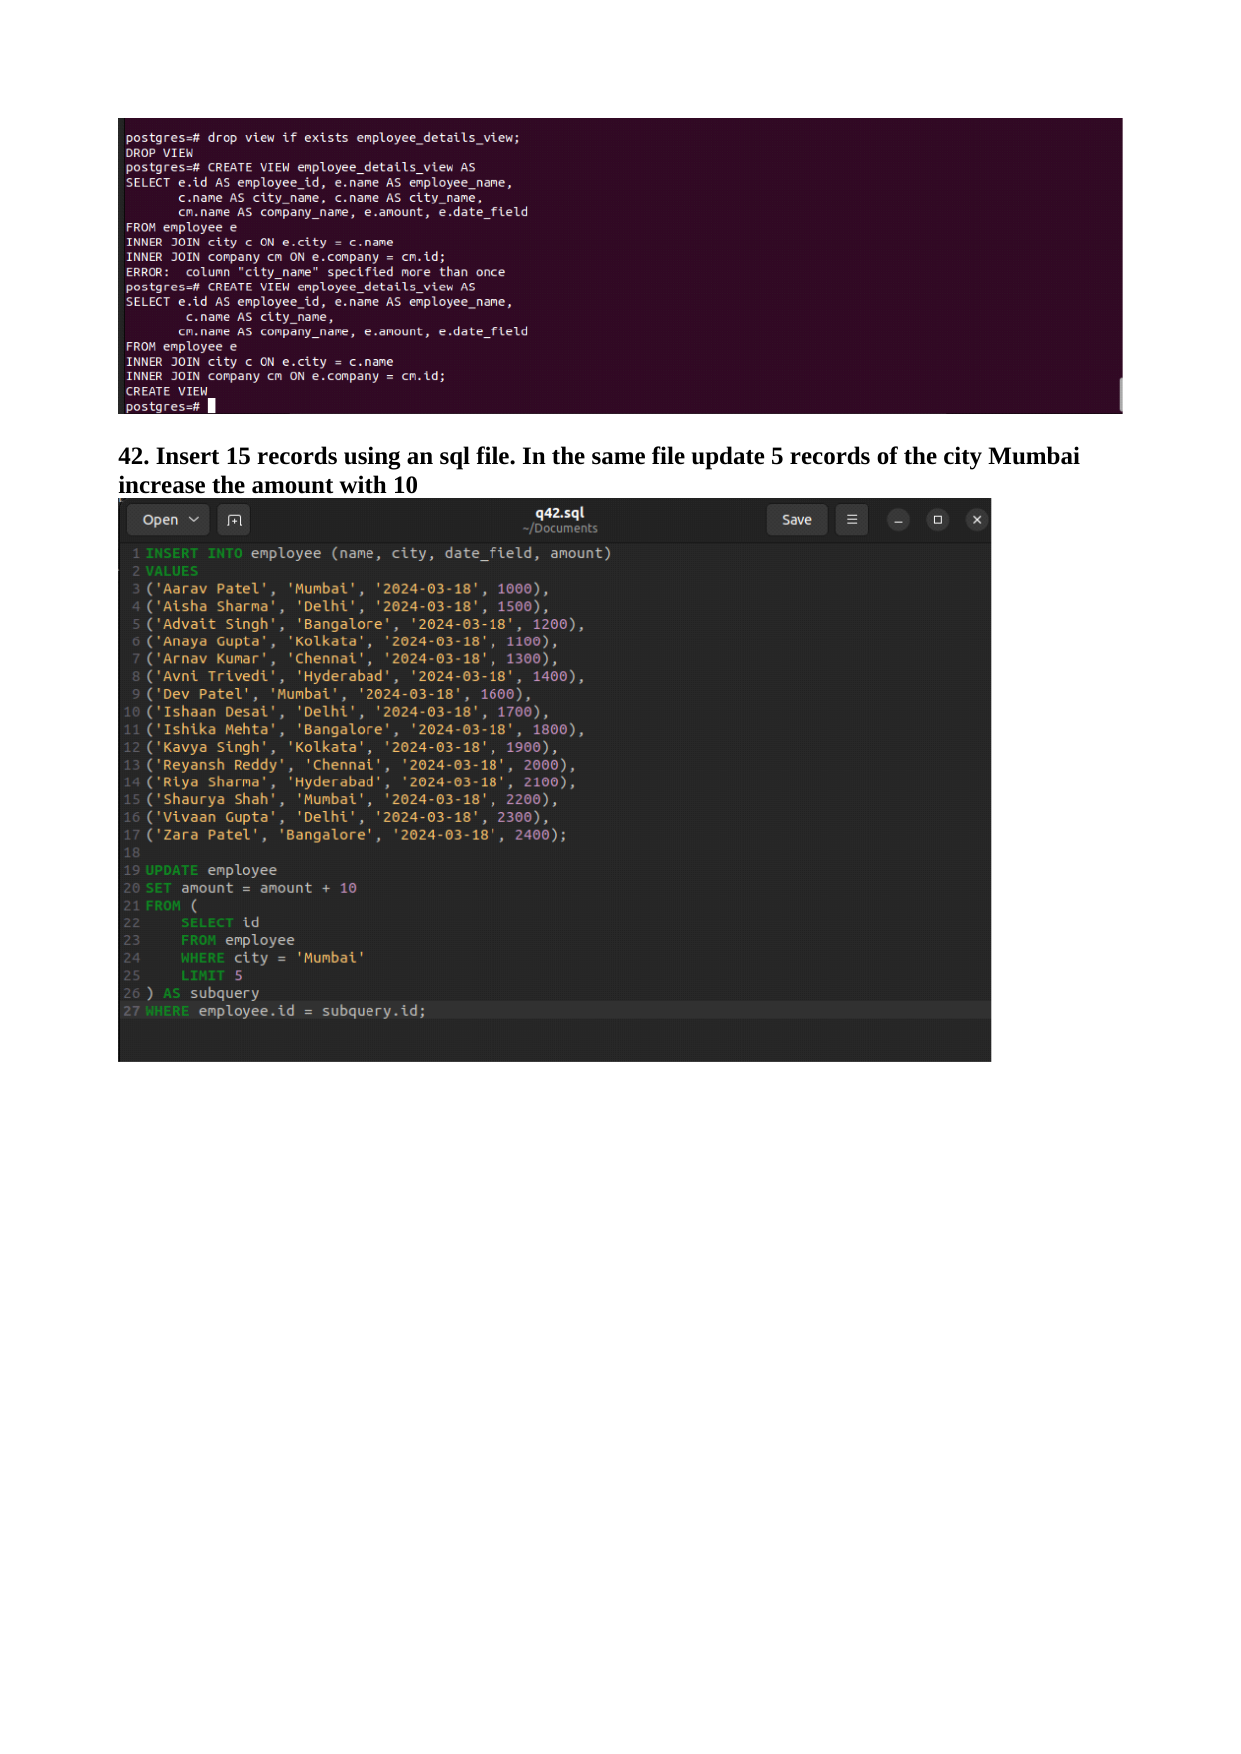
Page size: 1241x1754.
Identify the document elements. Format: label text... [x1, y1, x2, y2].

text 42. Insert 15 records using an sql file. In the same file update 5 records of the city Mumbai increase the amount with 10 [118, 441, 1122, 499]
